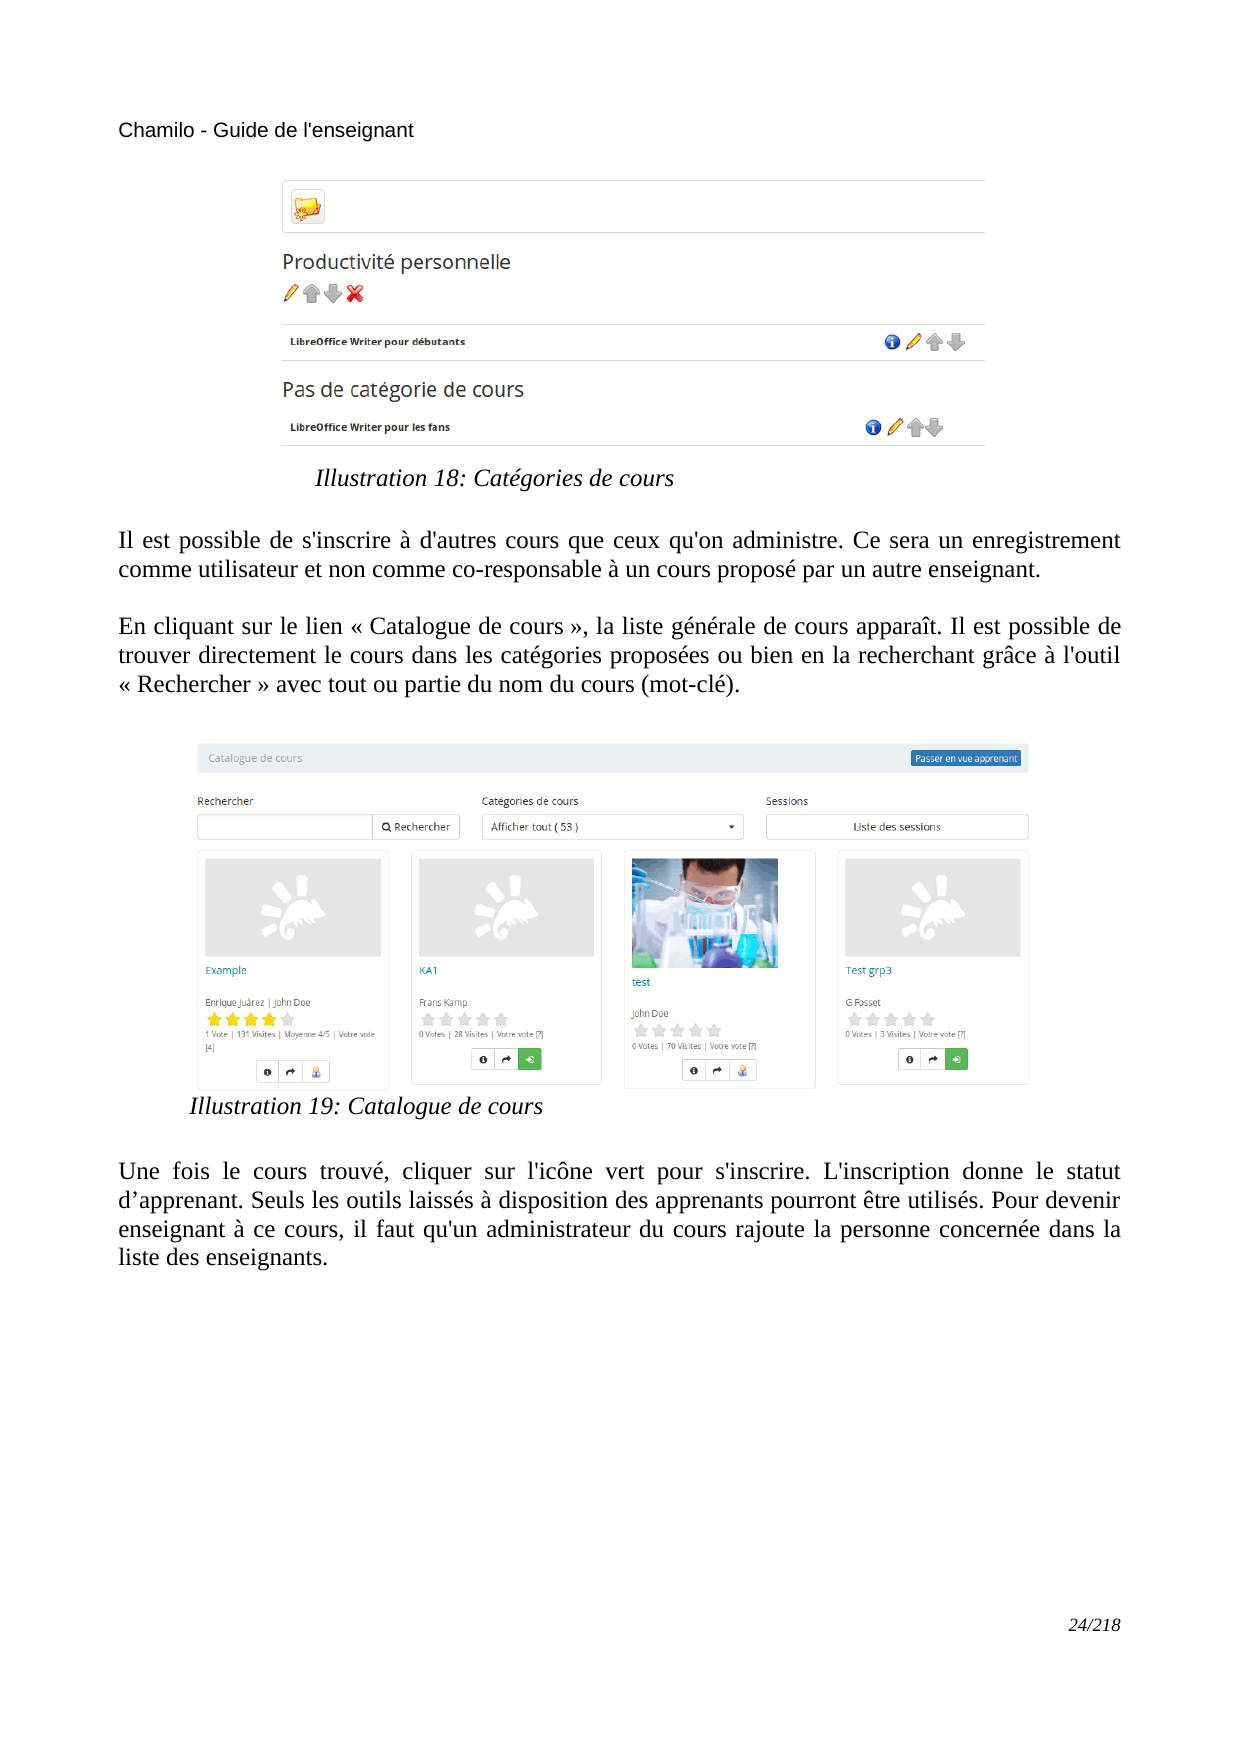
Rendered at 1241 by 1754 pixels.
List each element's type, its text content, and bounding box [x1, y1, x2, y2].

text Il est possible de s'inscrire à d'autres cours que ceux qu'on administre. Ce sera un enregistrement comme utilisateur et non comme co-responsable à un cours proposé par un autre enseignant. [118, 525, 1122, 583]
text Illustration 19: Catalogue de cours [189, 1091, 1033, 1120]
text En cliquant sur le lien « Catalogue de cours », la liste générale de cours apparaît. Il est possible de trouver directement le cours dans les catégories proposées ou bien en la recherchant grâce à l'outil « Rechercher » avec tout ou partie du nom du cours (mot-clé). [118, 611, 1122, 698]
picture [271, 168, 985, 463]
picture [189, 735, 1033, 1091]
text Illustration 18: Catégories de cours [315, 463, 919, 492]
text Une fois le cours trouvé, cliquer sur l'icône vert pour s'inscrire. L'inscription donne le statut d’apprenant. Seuls les outils laissés à disposition des apprenants pourront être utilisés. Pour devenir enseignant à ce cours, il faut qu'un administrateur du cours rajoute la personne concernée dans la liste des enseignants. [118, 1156, 1122, 1271]
